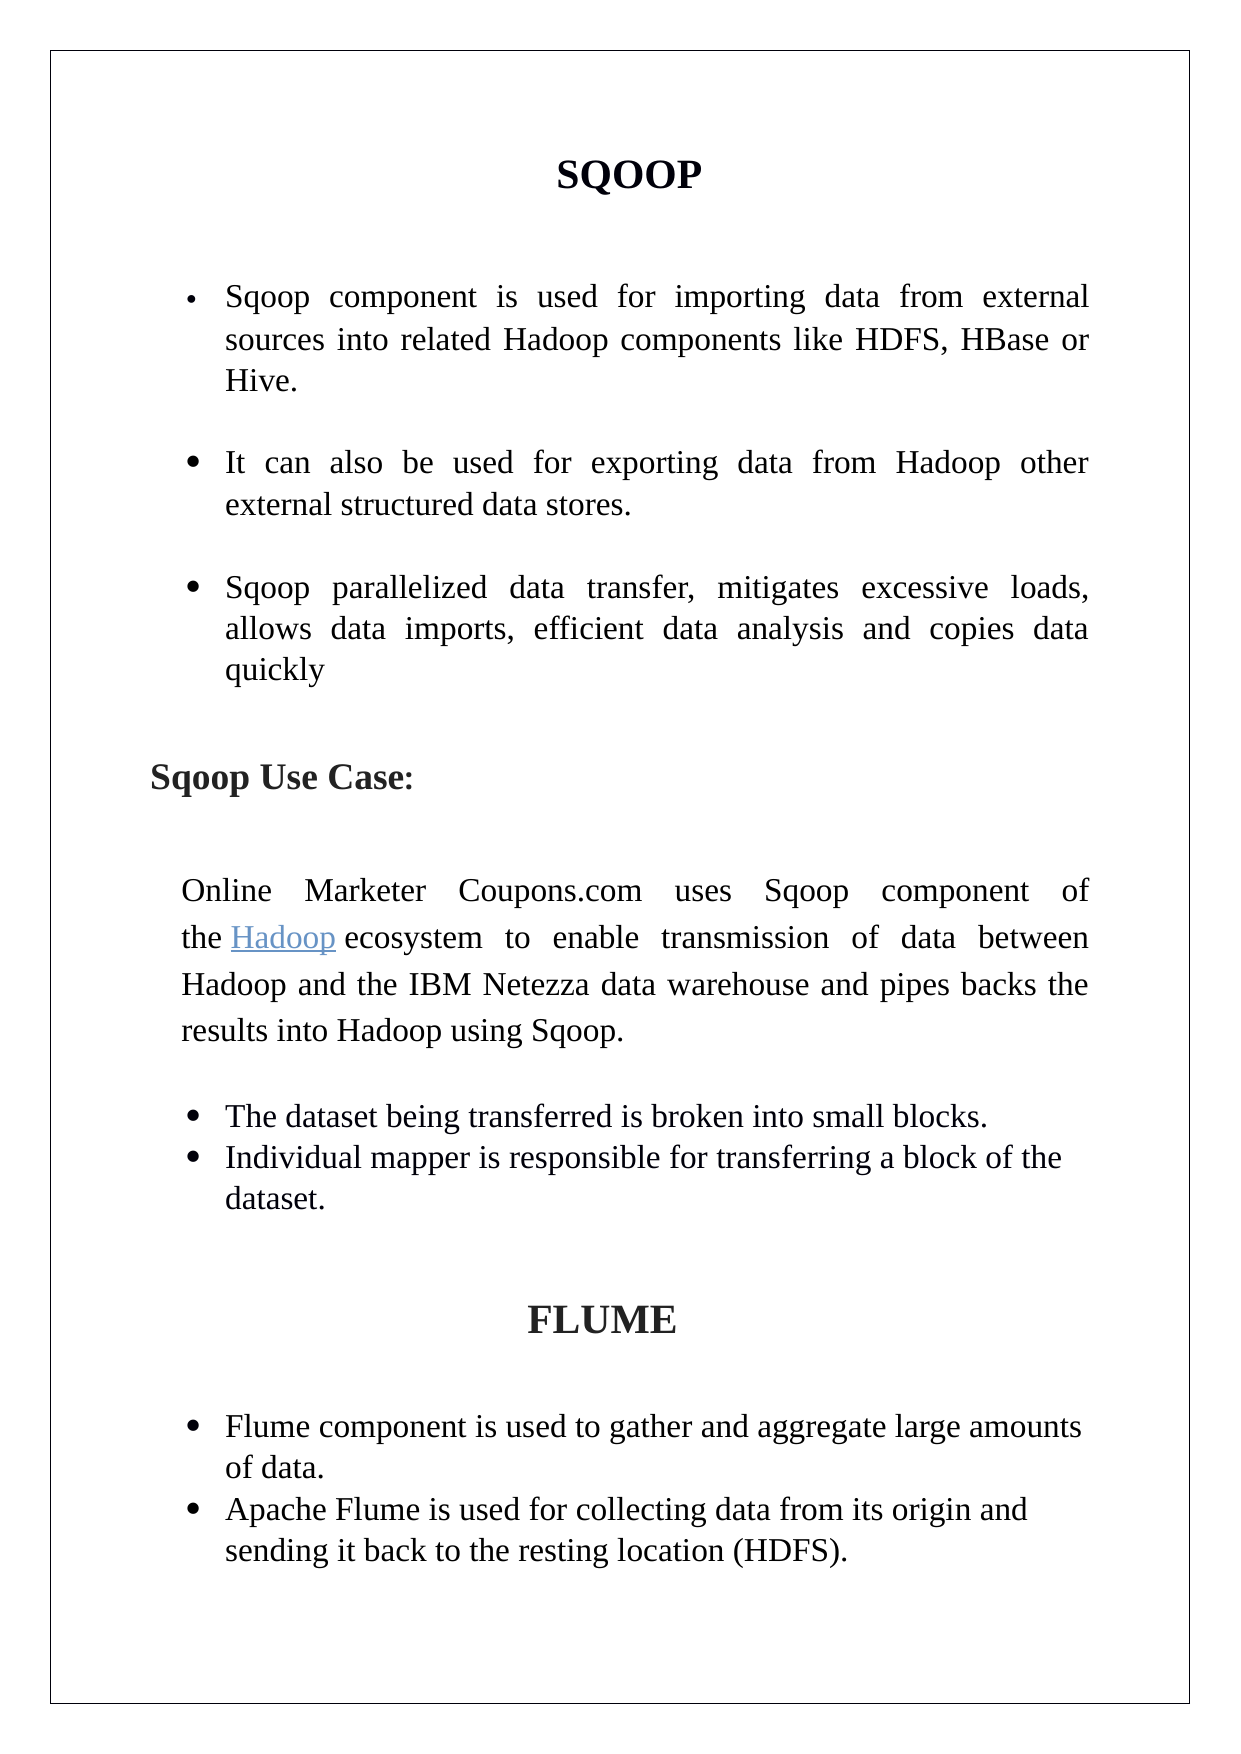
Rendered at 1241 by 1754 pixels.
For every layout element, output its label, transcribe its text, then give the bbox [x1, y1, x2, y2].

list Apache Flume is used for collecting data from its origin and sending it back to the resting location (HDFS). [187, 1489, 1090, 1568]
subtitle Sqoop Use Case: [150, 754, 1090, 798]
text Online Marketer Coupons.com uses Sqoop component of the Hadoop ecosystem to enable transmission of data between Hadoop and the IBM Netezza data warehouse and pipes backs the results into Hadoop using Sqoop. [181, 862, 1090, 1049]
list It can also be used for exporting data from Hadoop other external structured data stores. [187, 443, 1090, 522]
subtitle FLUME [150, 1295, 1090, 1343]
text SQOOP [150, 150, 1090, 198]
list The dataset being transferred is broken into small blocks. [187, 1096, 1090, 1134]
list Sqoop parallelized data transfer, mitigates excessive loads, allows data imports, efficient data analysis and copies data quickly [187, 567, 1090, 688]
list Individual mapper is responsible for transferring a block of the dataset. [187, 1137, 1090, 1217]
list ​​Sqoop component is used for importing data from external sources into related Hadoop components like HDFS, HBase or Hive. [187, 276, 1090, 398]
list ​Flume component is used to gather and aggregate large amounts of data. [187, 1406, 1090, 1486]
